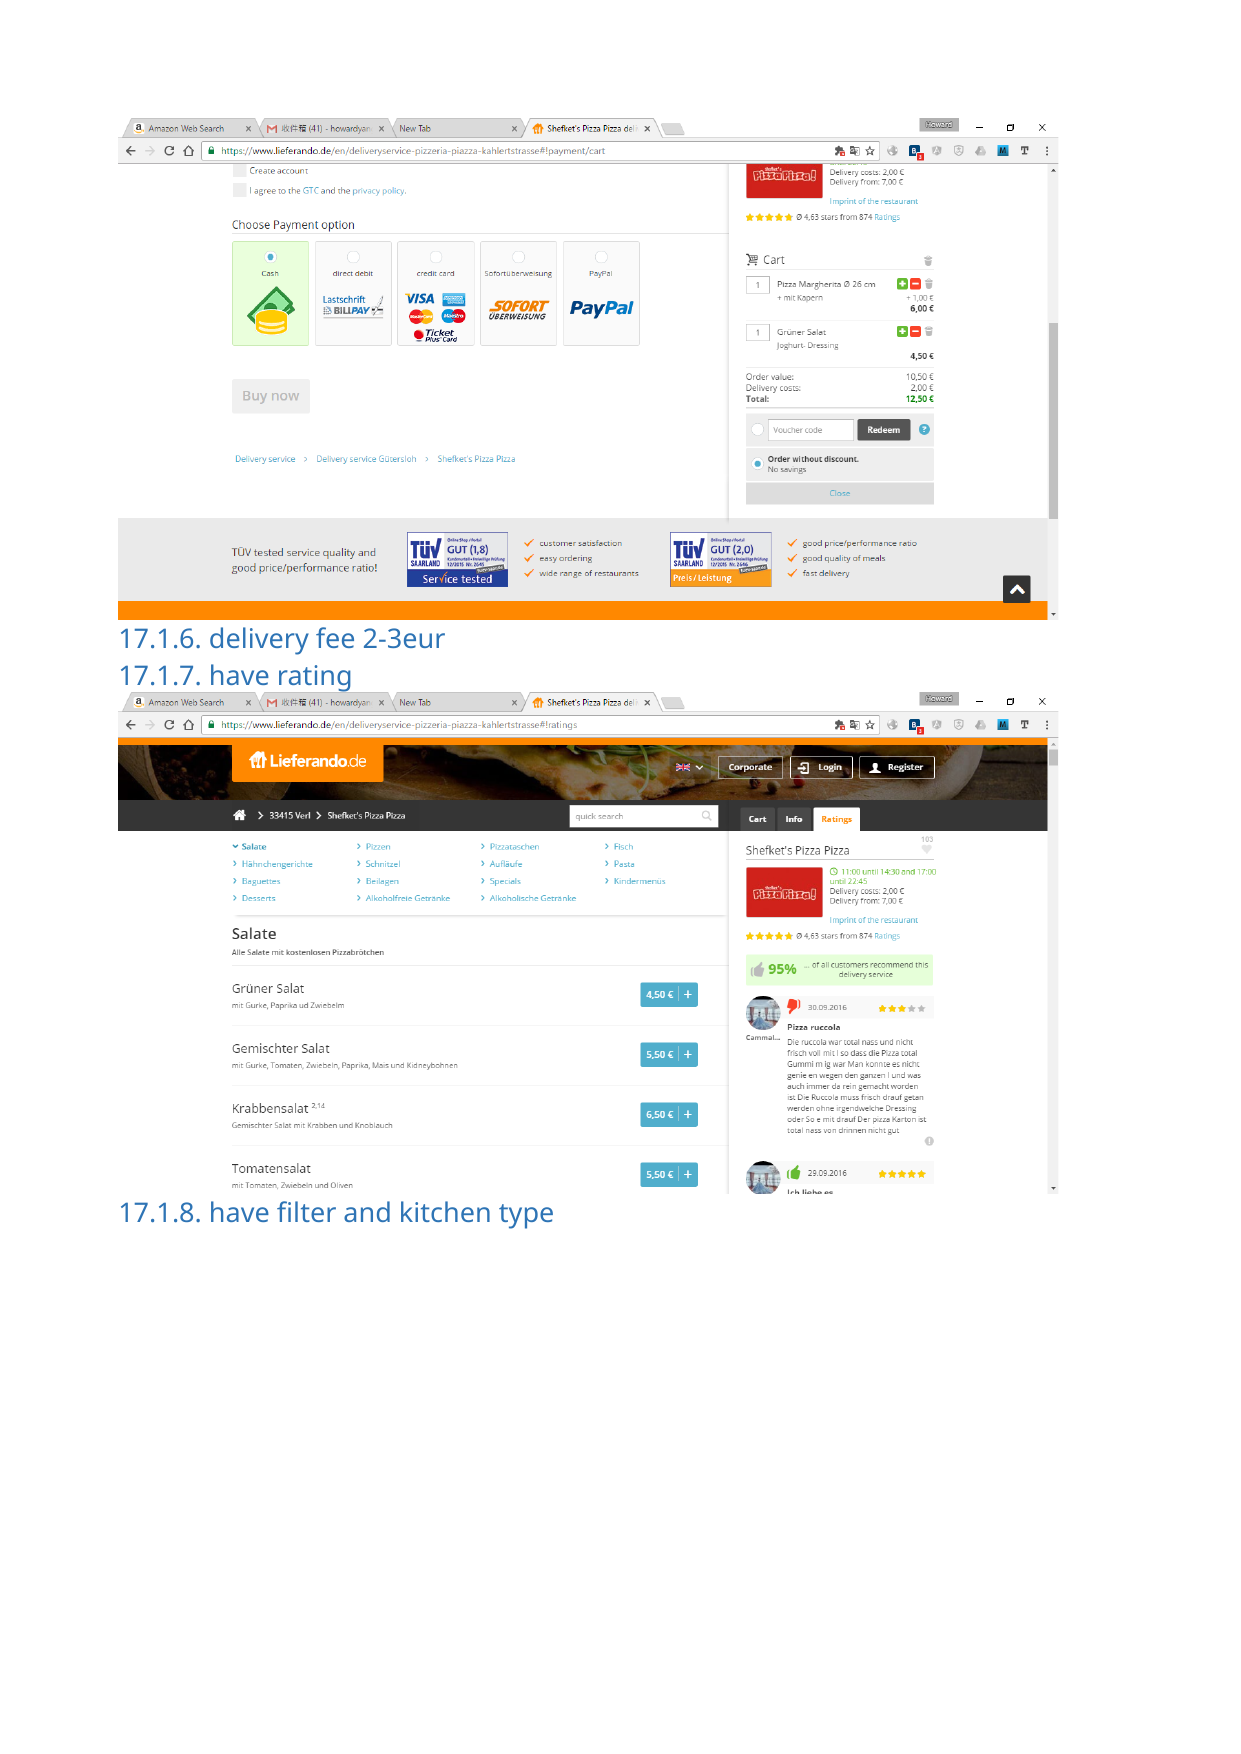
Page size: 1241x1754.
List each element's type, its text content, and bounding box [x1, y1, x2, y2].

picture [118, 118, 1059, 620]
text 17.1.6. delivery fee 2-3eur [118, 619, 1122, 656]
picture [118, 692, 1059, 1194]
text 17.1.8. have filter and kitchen type [118, 1194, 1122, 1231]
text 17.1.7. have rating [118, 656, 1122, 693]
